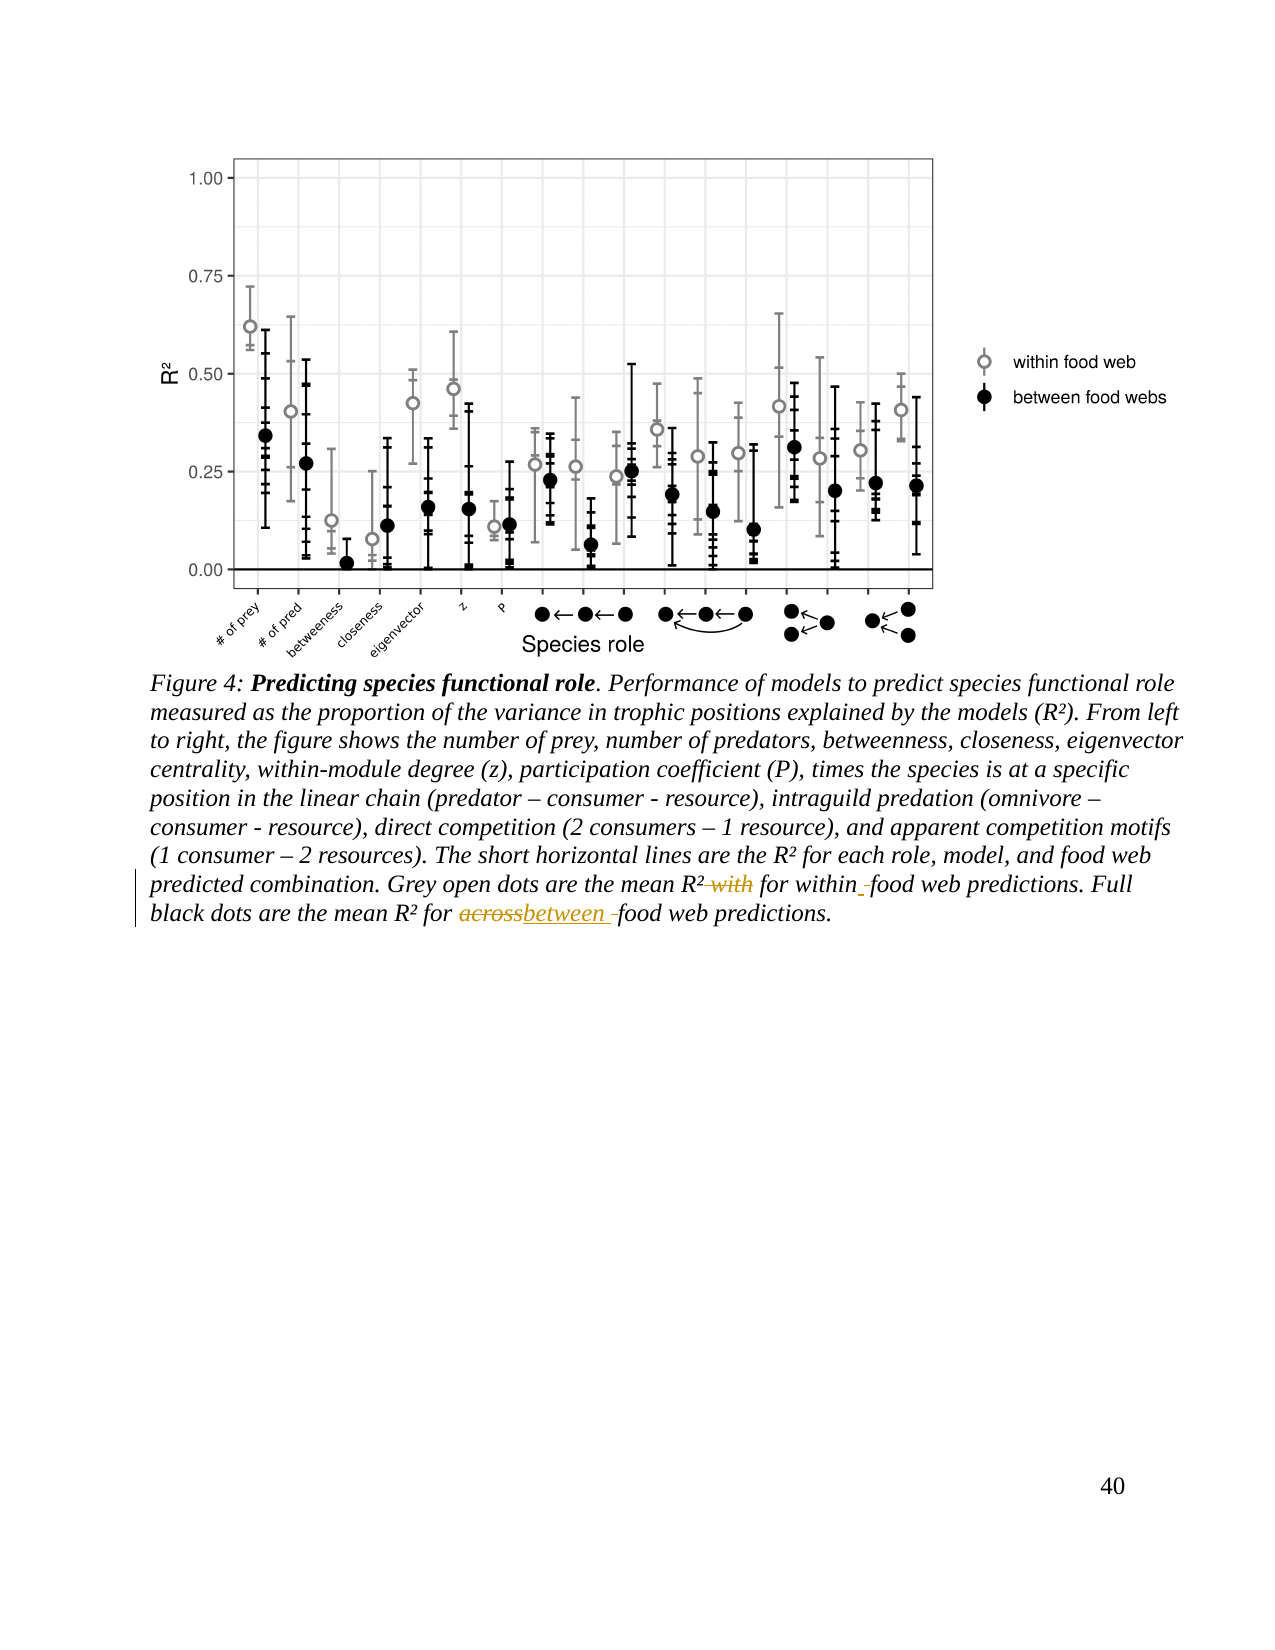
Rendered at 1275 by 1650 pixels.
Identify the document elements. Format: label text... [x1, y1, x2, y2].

picture [150, 148, 1189, 669]
text Figure 4: Predicting species functional role. Performance of models to predict species functional role measured as the proportion of the variance in trophic positions explained by the models (R²). From left to right, the figure shows the number of prey, number of predators, betweenness, closeness, eigenvector centrality, within-module degree (z), participation coefficient (P), times the species is at a specific position in the linear chain (predator – consumer - resource), intraguild predation (omnivore – consumer - resource), direct competition (2 consumers – 1 resource), and apparent competition motifs (1 consumer – 2 resources). The short horizontal lines are the R² for each role, model, and food web predicted combination. Grey open dots are the mean R² for within food web predictions. Full black dots are the mean R² for between food web predictions. [150, 669, 1189, 927]
